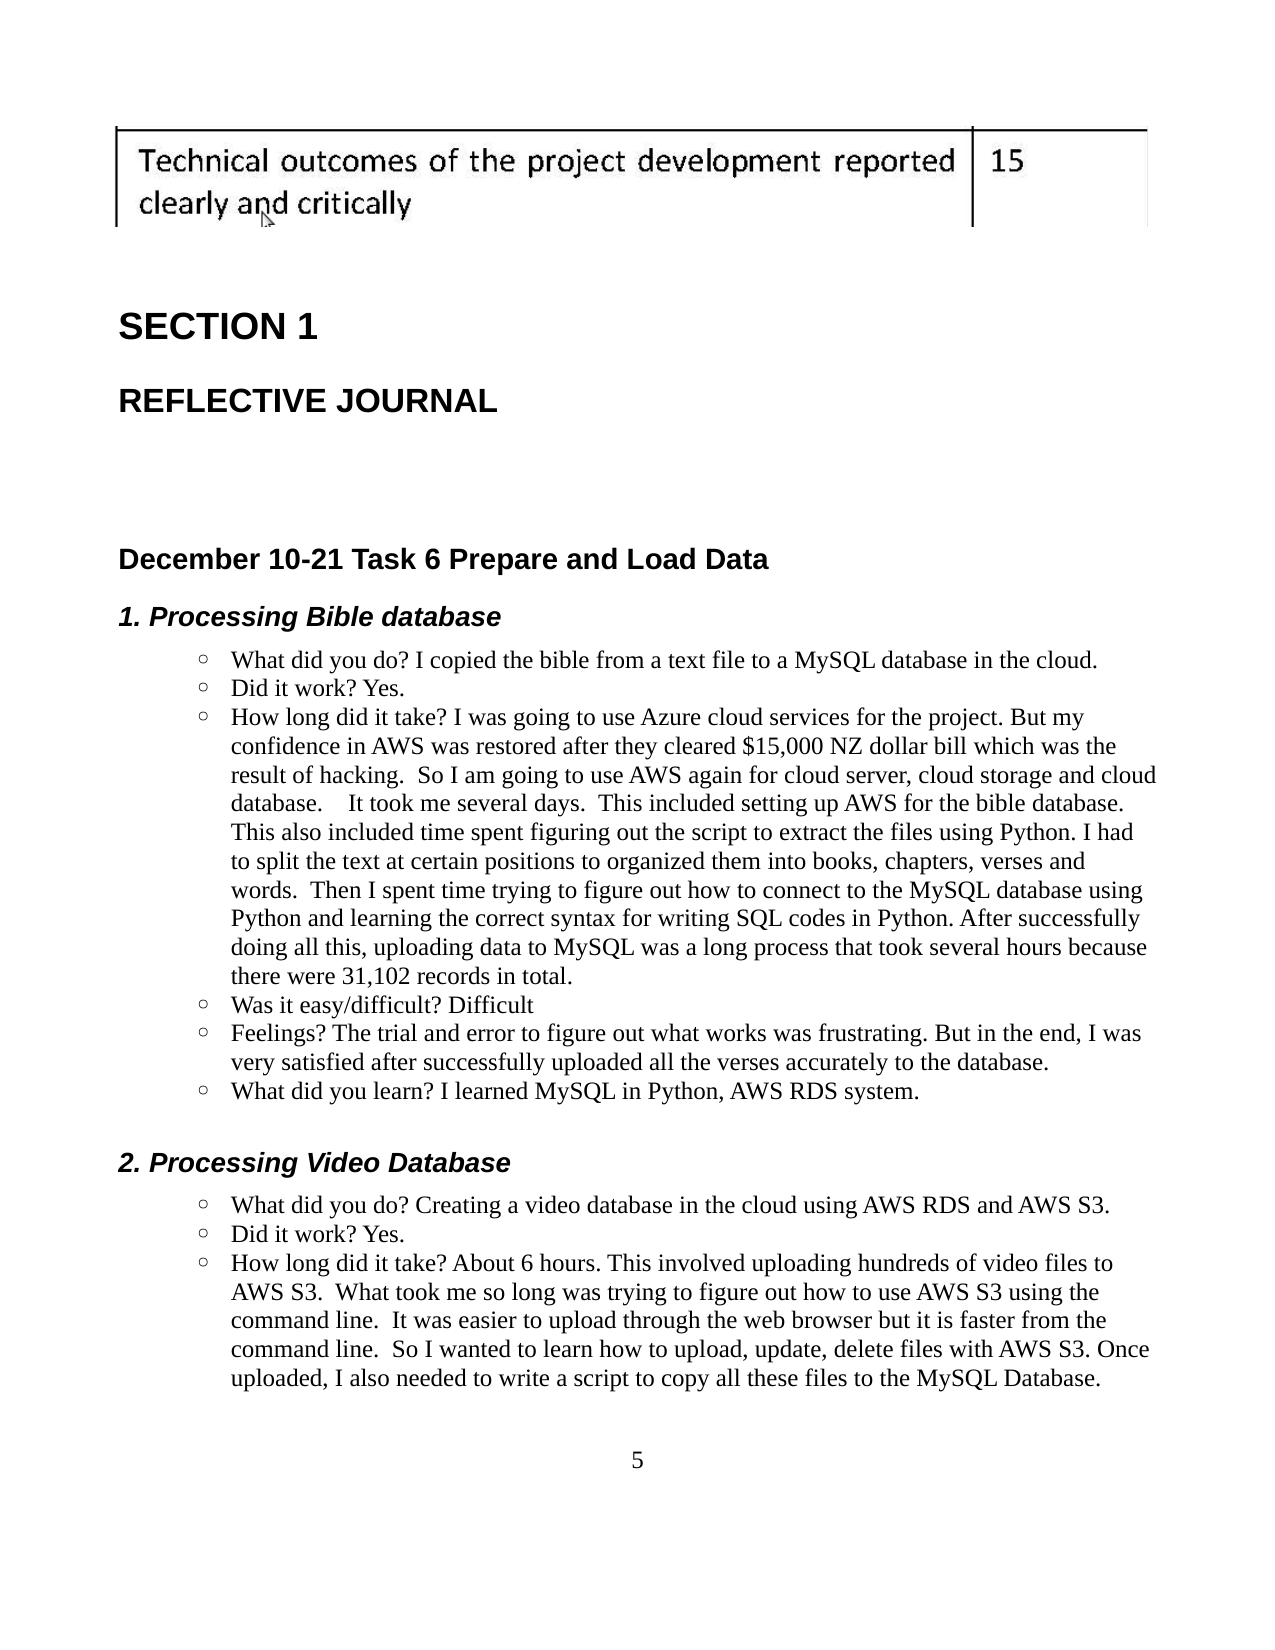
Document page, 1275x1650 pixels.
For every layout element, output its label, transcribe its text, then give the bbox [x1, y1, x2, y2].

list What did you do? I copied the bible from a text file to a MySQL database in the cloud. [193, 645, 1157, 673]
list Did it work? Yes. [193, 1219, 1157, 1248]
subtitle December 10-21 Task 6 Prepare and Load Data [118, 542, 1157, 575]
list Feelings? The trial and error to figure out what works was frustrating. But in the end, I was very satisfied after successfully uploaded all the verses accurately to the database. [193, 1018, 1157, 1076]
subtitle 2. Processing Video Database [118, 1146, 1157, 1178]
list How long did it take? About 6 hours. This involved uploading hundreds of video files to AWS S3. What took me so long was trying to figure out how to use AWS S3 using the command line. It was easier to upload through the web browser but it is faster from the command line. So I wanted to learn how to upload, update, delete files with AWS S3. Once uploaded, I also needed to write a script to copy all these files to the MySQL Database. [193, 1248, 1157, 1392]
list How long did it take? I was going to use Azure cloud services for the project. But my confidence in AWS was restored after they cleared $15,000 NZ dollar bill which was the result of hacking. So I am going to use AWS again for cloud server, cloud storage and cloud database. It took me several days. This included setting up AWS for the bible database. This also included time spent figuring out the script to extract the files using Python. I had to split the text at certain positions to organized them into books, chapters, verses and words. Then I spent time trying to figure out how to connect to the MySQL database using Python and learning the correct syntax for writing SQL codes in Python. After successfully doing all this, uploading data to MySQL was a long process that took several hours because there were 31,102 records in total. [193, 702, 1157, 990]
list What did you do? Creating a video database in the cloud using AWS RDS and AWS S3. [193, 1190, 1157, 1219]
list What did you learn? I learned MySQL in Python, AWS RDS system. [193, 1076, 1157, 1105]
subtitle SECTION 1 [118, 304, 1157, 347]
list Did it work? Yes. [193, 673, 1157, 702]
subtitle REFLECTIVE JOURNAL [118, 381, 1157, 419]
list Was it easy/difficult? Difficult [193, 990, 1157, 1018]
picture [114, 157, 1148, 227]
subtitle 1. Processing Bible database [118, 600, 1157, 632]
